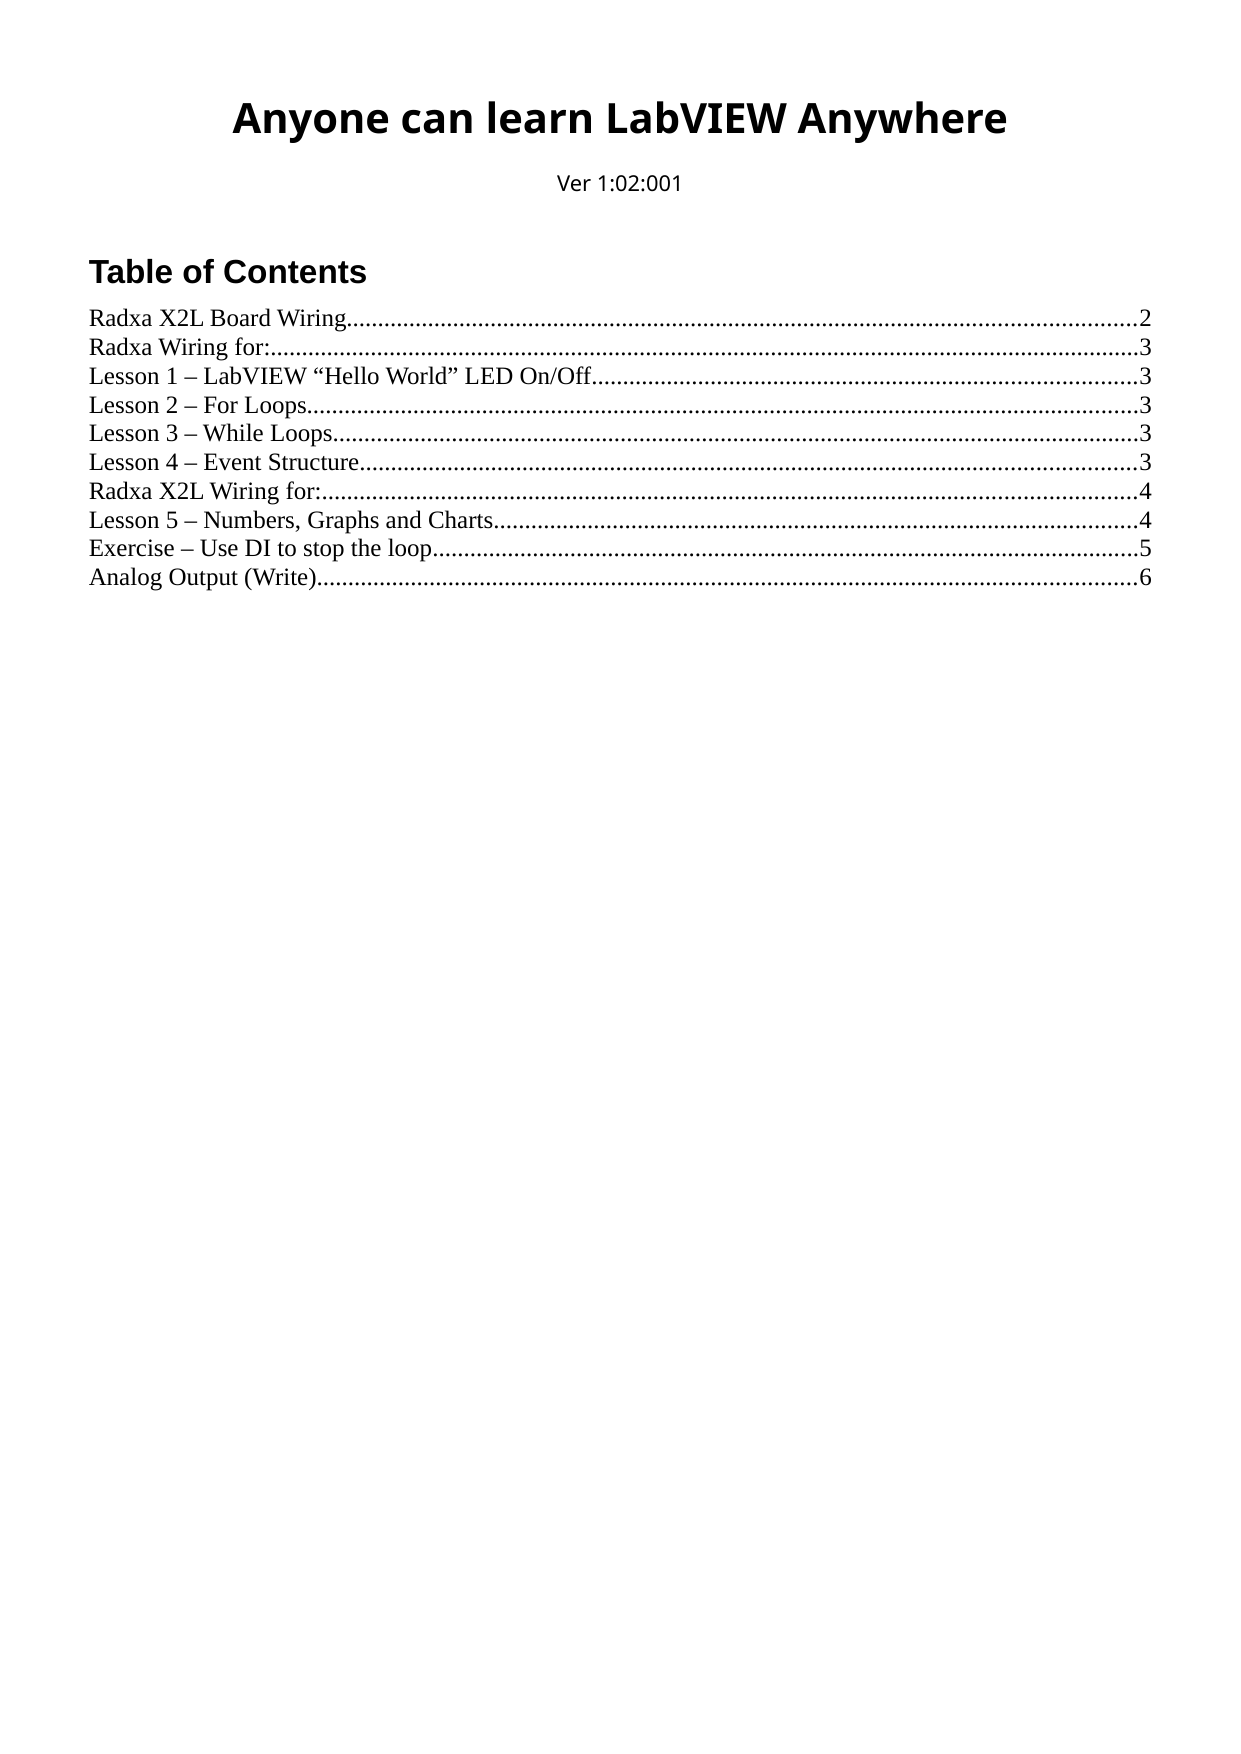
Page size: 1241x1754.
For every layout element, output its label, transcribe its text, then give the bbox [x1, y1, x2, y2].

text Radxa X2L Wiring for: 4 [88, 476, 1152, 505]
text Analog Output (Write) 6 [88, 562, 1152, 591]
text Lesson 3 – While Loops 3 [88, 418, 1152, 447]
text Exercise – Use DI to stop the loop 5 [88, 533, 1152, 562]
text Lesson 4 – Event Structure 3 [88, 447, 1152, 476]
text Radxa Wiring for: 3 [88, 332, 1152, 361]
text Lesson 1 – LabVIEW “Hello World” LED On/Off 3 [88, 361, 1152, 390]
text Lesson 5 – Numbers, Graphs and Charts 4 [88, 505, 1152, 533]
text Radxa X2L Board Wiring 2 [88, 303, 1152, 332]
subtitle Table of Contents [88, 253, 1152, 291]
text Lesson 2 – For Loops 3 [88, 390, 1152, 418]
